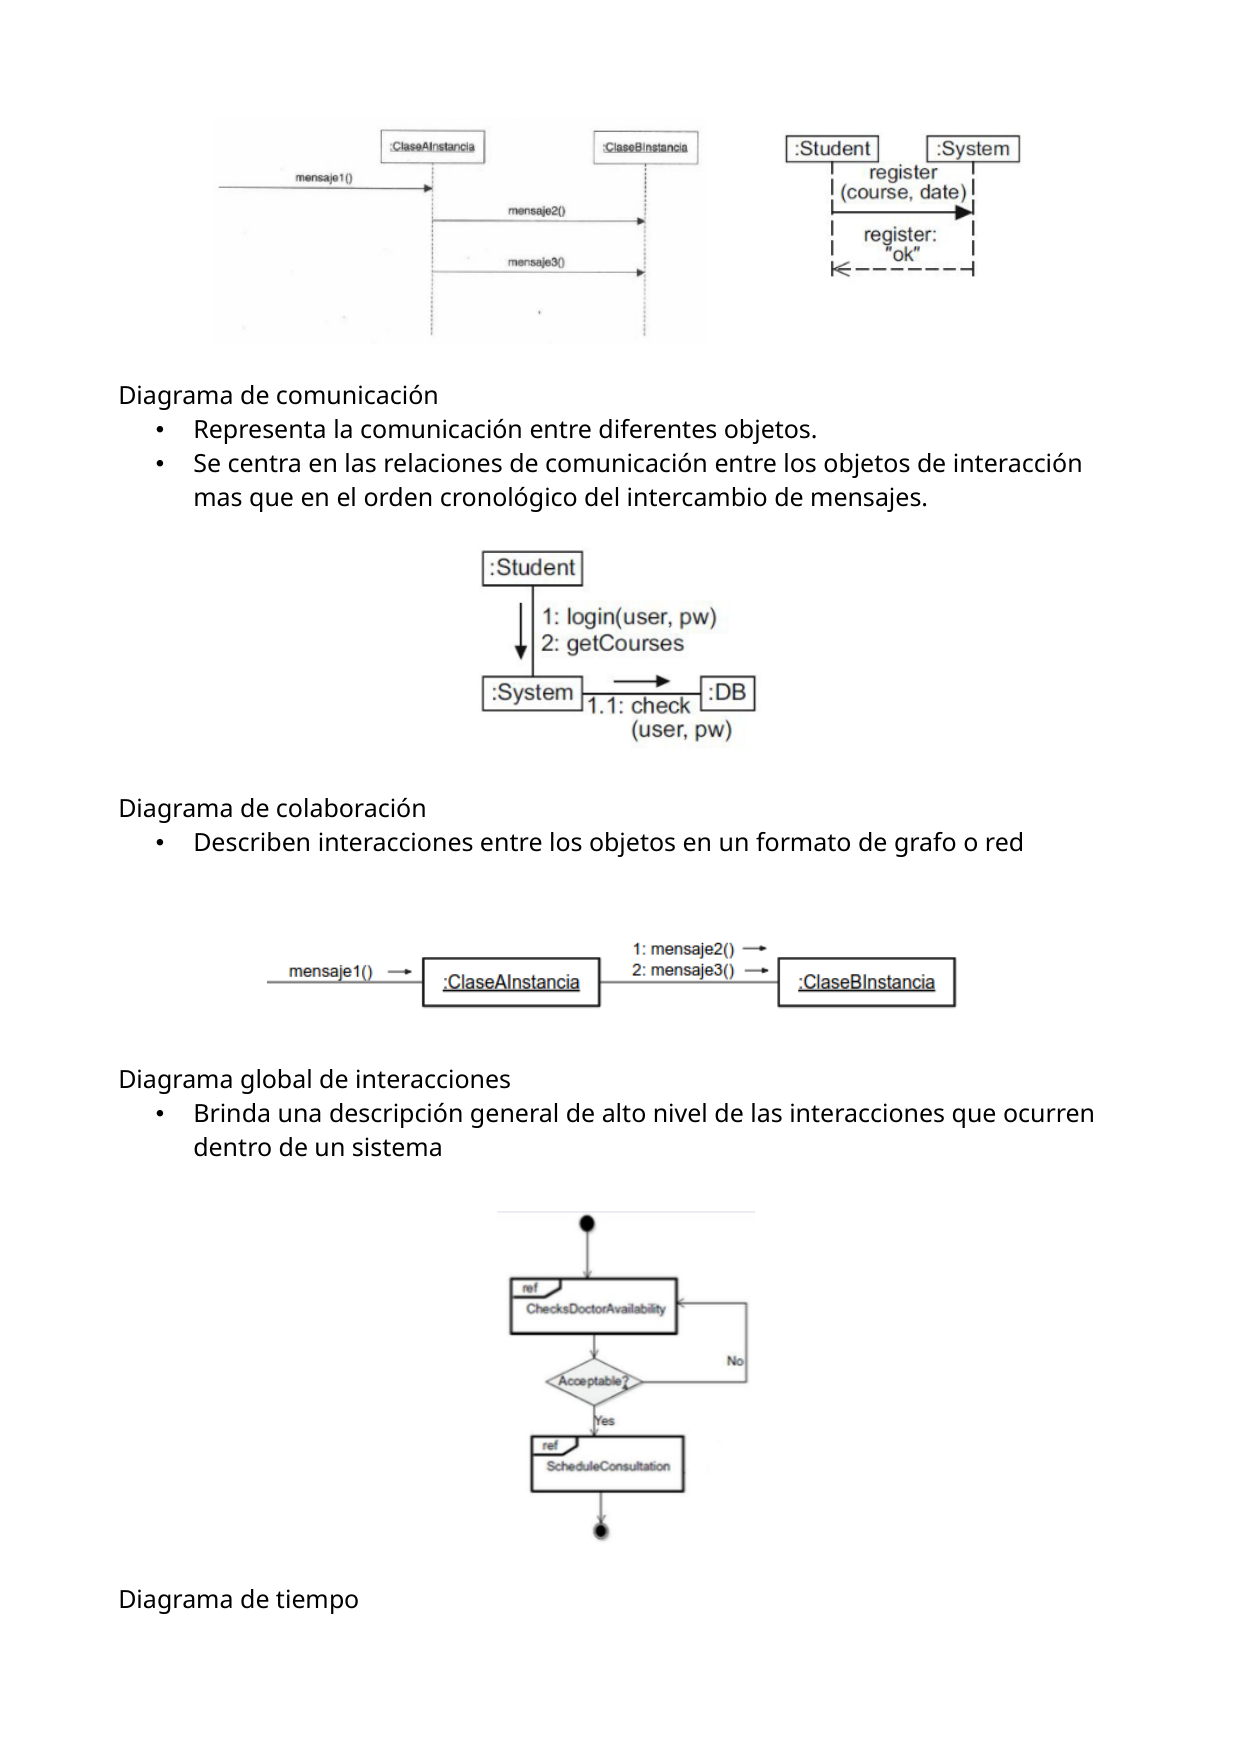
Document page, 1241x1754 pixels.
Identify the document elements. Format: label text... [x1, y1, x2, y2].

picture [485, 1198, 756, 1549]
text Diagrama de comunicación [118, 378, 1122, 412]
text Diagrama de tiempo [118, 1582, 1122, 1616]
list Describen interacciones entre los objetos en un formato de grafo o red [156, 825, 1122, 859]
picture [212, 118, 1028, 344]
list Se centra en las relaciones de comunicación entre los objetos de interacción mas que en el orden cronológico del intercambio de mensajes. [156, 446, 1122, 514]
list Brinda una descripción general de alto nivel de las interacciones que ocurren dentro de un sistema [156, 1096, 1122, 1164]
picture [267, 892, 974, 1028]
text Diagrama global de interacciones [118, 1062, 1122, 1096]
list Representa la comunicación entre diferentes objetos. [156, 412, 1122, 446]
text Diagrama de colaboración [118, 791, 1122, 825]
picture [478, 547, 762, 757]
